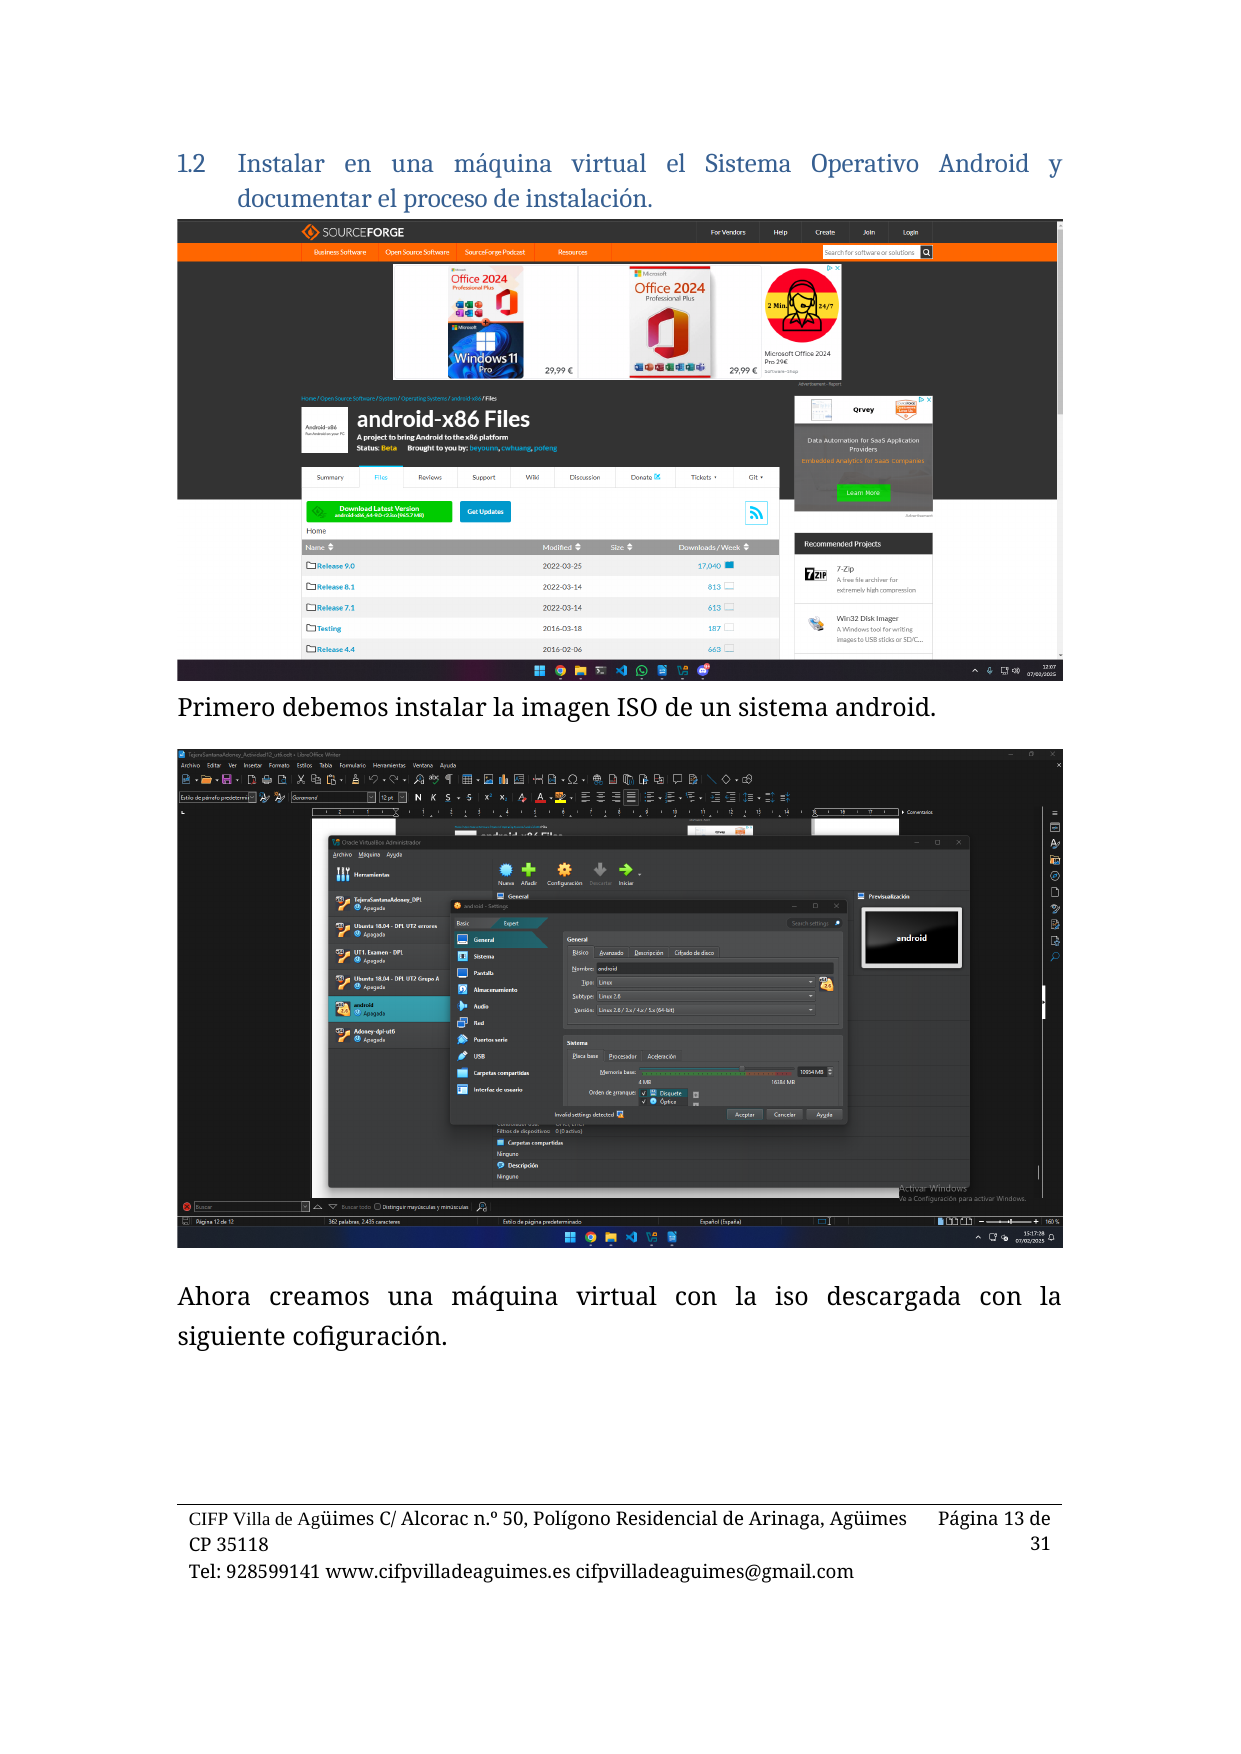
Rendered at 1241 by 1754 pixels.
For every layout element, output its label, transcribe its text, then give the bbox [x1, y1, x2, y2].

text Ahora creamos una máquina virtual con la iso descargada con la siguiente cofiguración. [177, 1248, 1063, 1352]
picture [177, 749, 1063, 1248]
subtitle Instalar en una máquina virtual el Sistema Operativo Android y documentar el proceso de instalación. [177, 148, 1063, 214]
text Primero debemos instalar la imagen ISO de un sistema android. [177, 681, 1063, 724]
picture [177, 219, 1063, 681]
